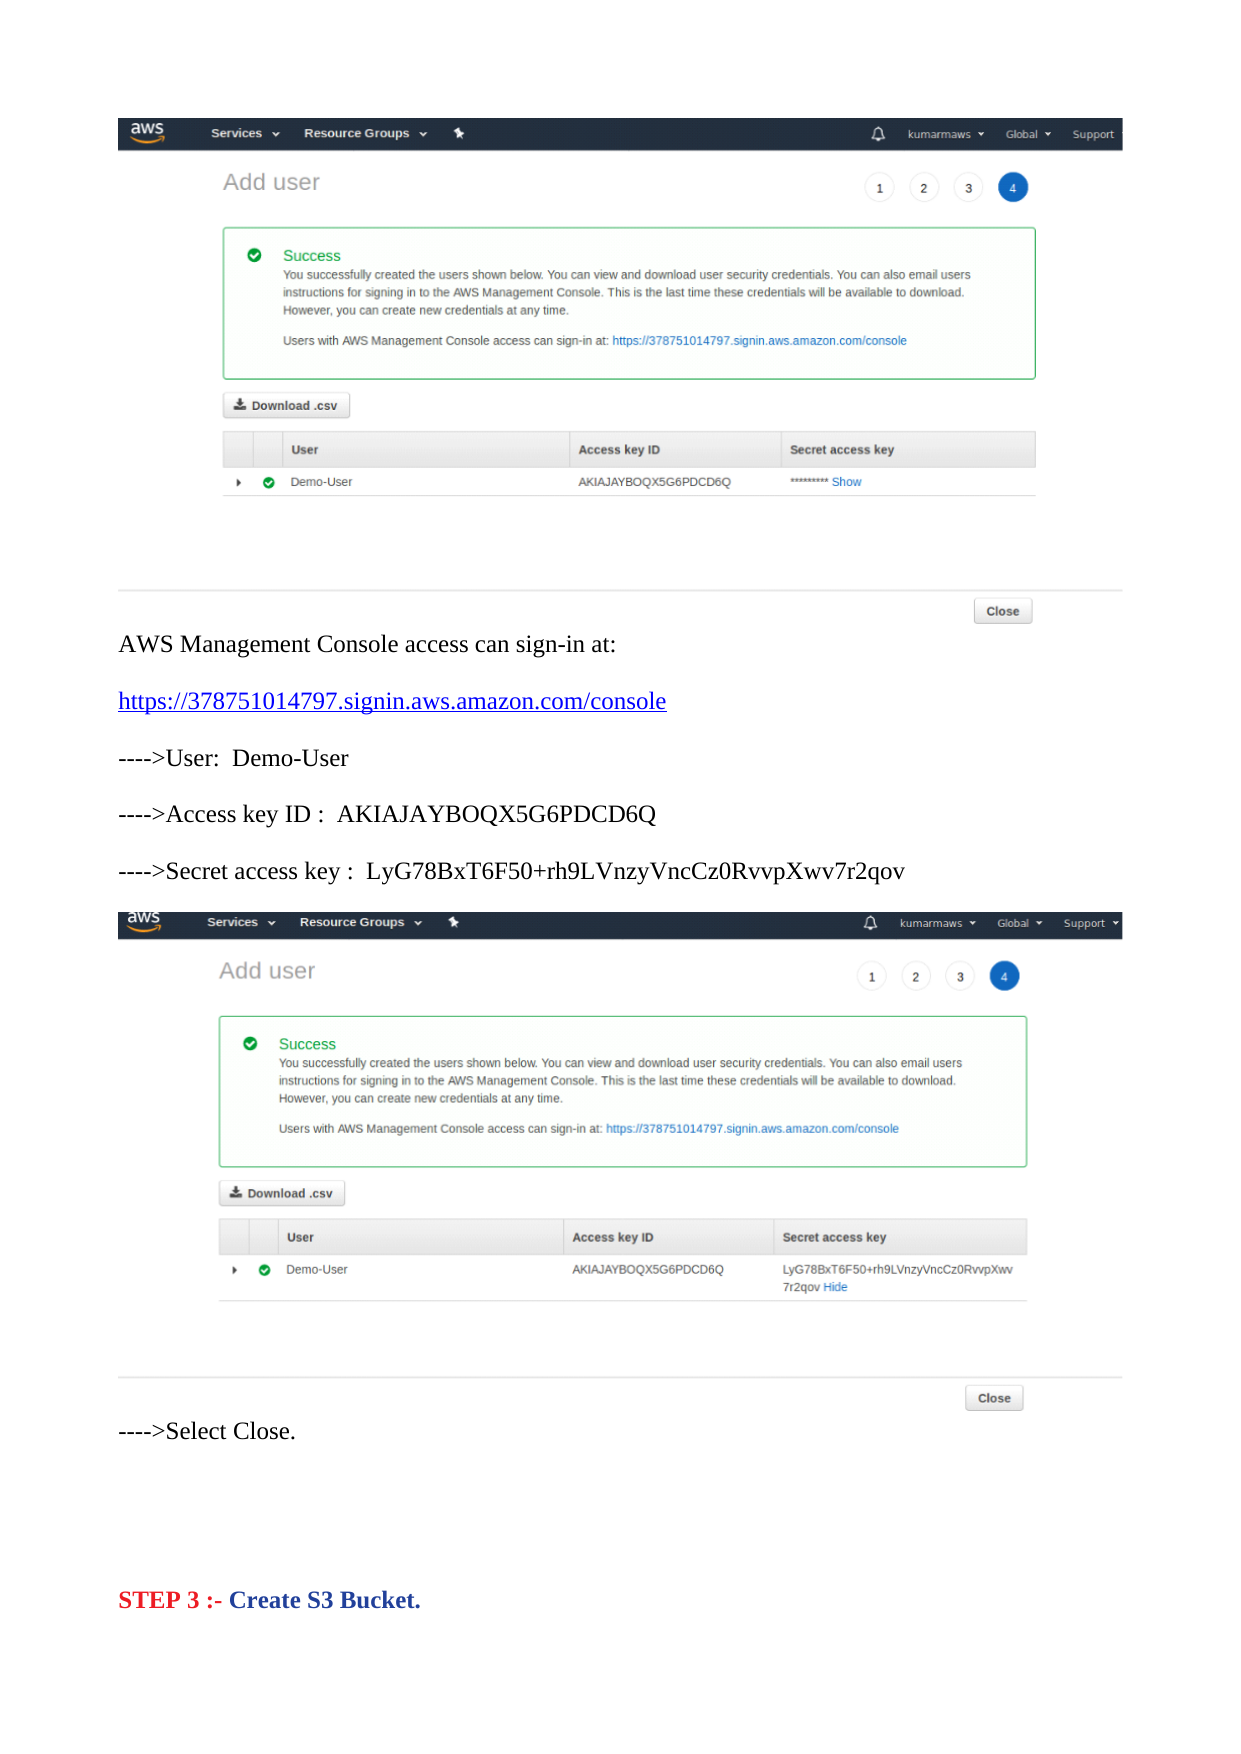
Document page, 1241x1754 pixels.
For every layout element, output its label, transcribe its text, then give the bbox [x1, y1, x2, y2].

text STEP 3 :- Create S3 Bucket. [118, 1585, 1122, 1614]
text ---->User: Demo-User [118, 743, 1122, 771]
text ---->Select Close. [118, 1416, 1122, 1445]
text https://378751014797.signin.aws.amazon.com/console [118, 686, 1122, 714]
text ---->Access key ID : AKIAJAYBOQX5G6PDCD6Q [118, 799, 1122, 828]
text ---->Secret access key : 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 [118, 856, 1122, 885]
text AWS Management Console access can sign-in at: [118, 629, 1122, 658]
